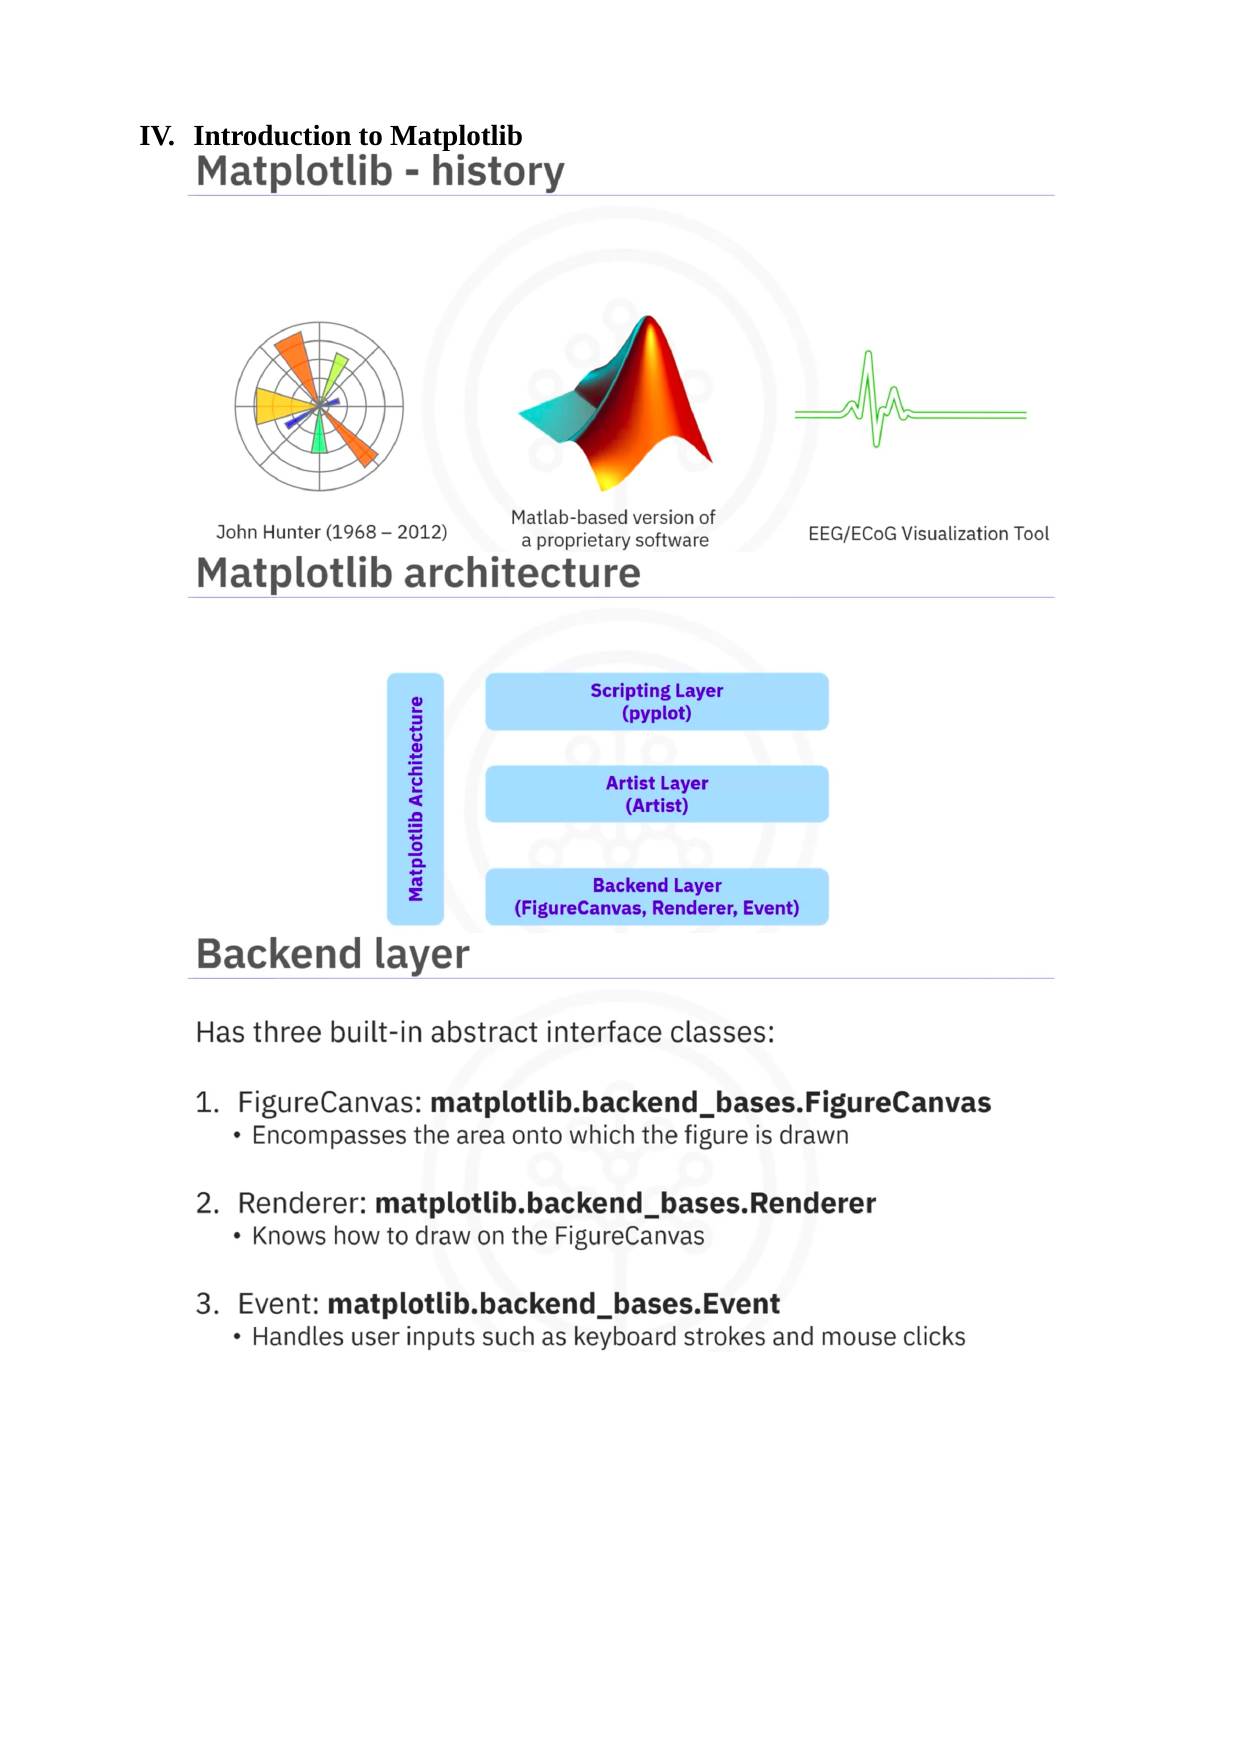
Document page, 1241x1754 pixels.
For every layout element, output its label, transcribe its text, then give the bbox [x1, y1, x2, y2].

list Introduction to Matplotlib [175, 118, 1122, 151]
picture [118, 151, 1123, 1352]
